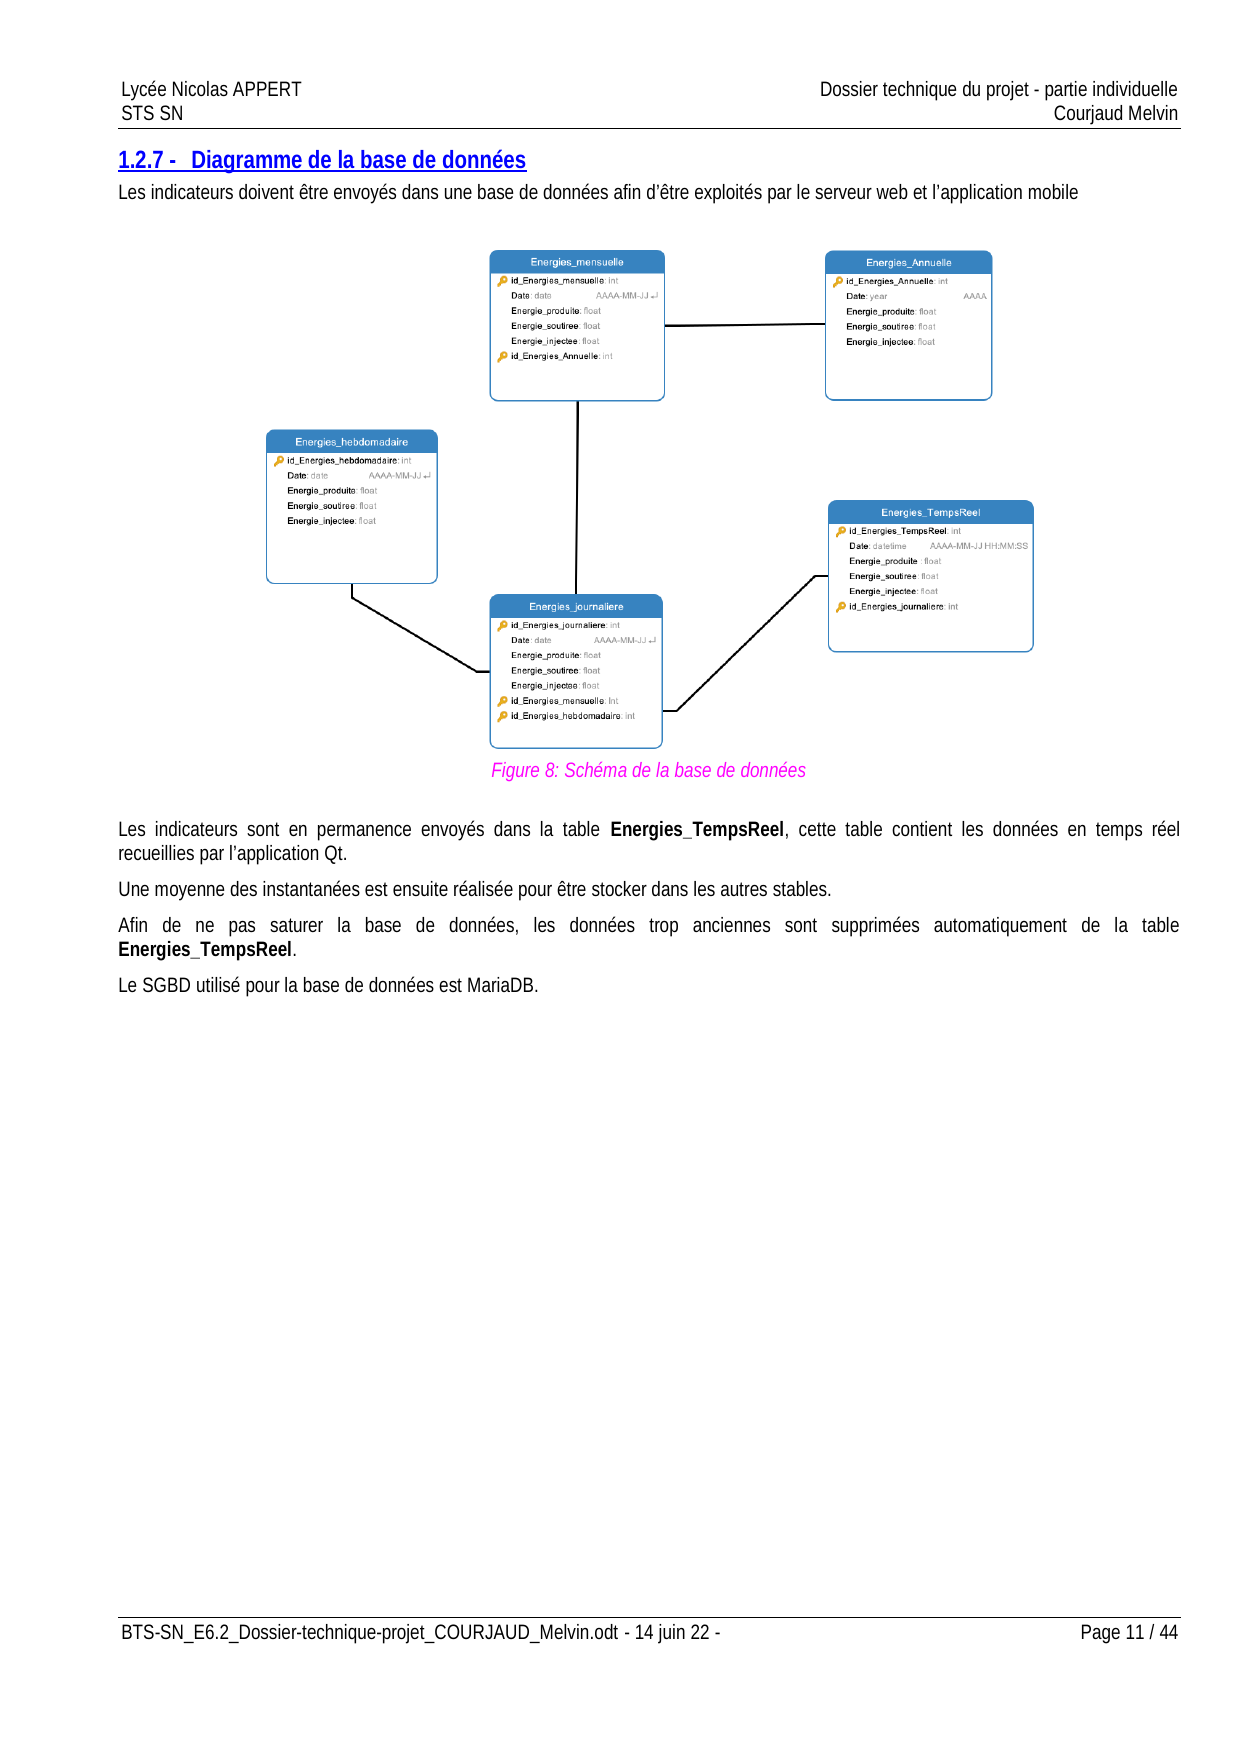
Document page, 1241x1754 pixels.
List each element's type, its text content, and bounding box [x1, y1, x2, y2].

text Afin de ne pas saturer la base de données, les données trop anciennes sont supprimées automatiquement de la table Energies_TempsReel. [118, 913, 1181, 961]
picture [256, 240, 1043, 758]
text Les indicateurs sont en permanence envoyés dans la table Energies_TempsReel, cette table contient les données en temps réel recueillies par l’application Qt. [118, 817, 1181, 865]
subtitle Diagramme de la base de données [118, 145, 1181, 174]
text Figure 8: Schéma de la base de données [256, 758, 1043, 781]
text Le SGBD utilisé pour la base de données est MariaDB. [118, 973, 1181, 997]
text Une moyenne des instantanées est ensuite réalisée pour être stocker dans les autres stables. [118, 877, 1181, 901]
text Les indicateurs doivent être envoyés dans une base de données afin d’être exploités par le serveur web et l’application mobile [118, 180, 1181, 204]
